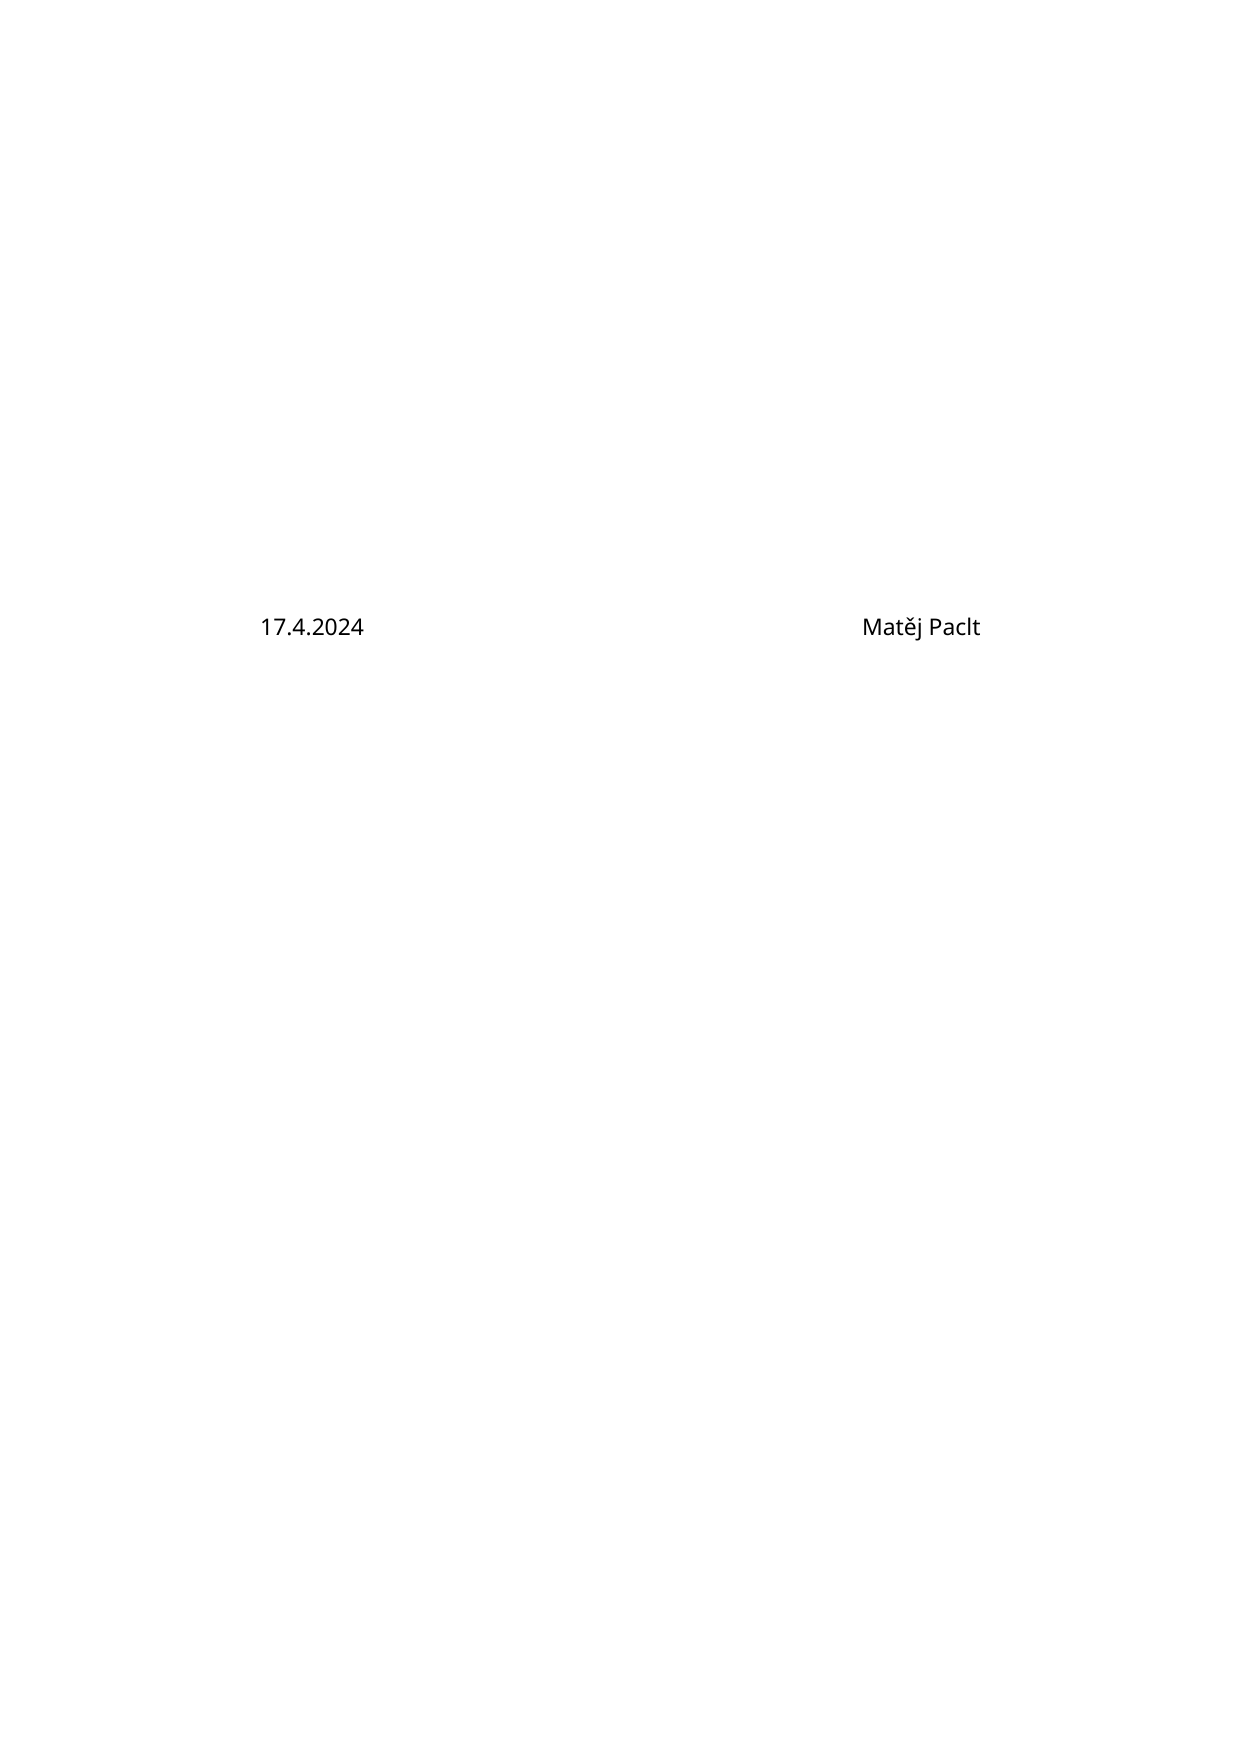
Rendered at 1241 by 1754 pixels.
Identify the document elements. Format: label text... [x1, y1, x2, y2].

table_header Matěj Paclt [620, 611, 980, 642]
table_header 17.4.2024 [260, 611, 620, 642]
